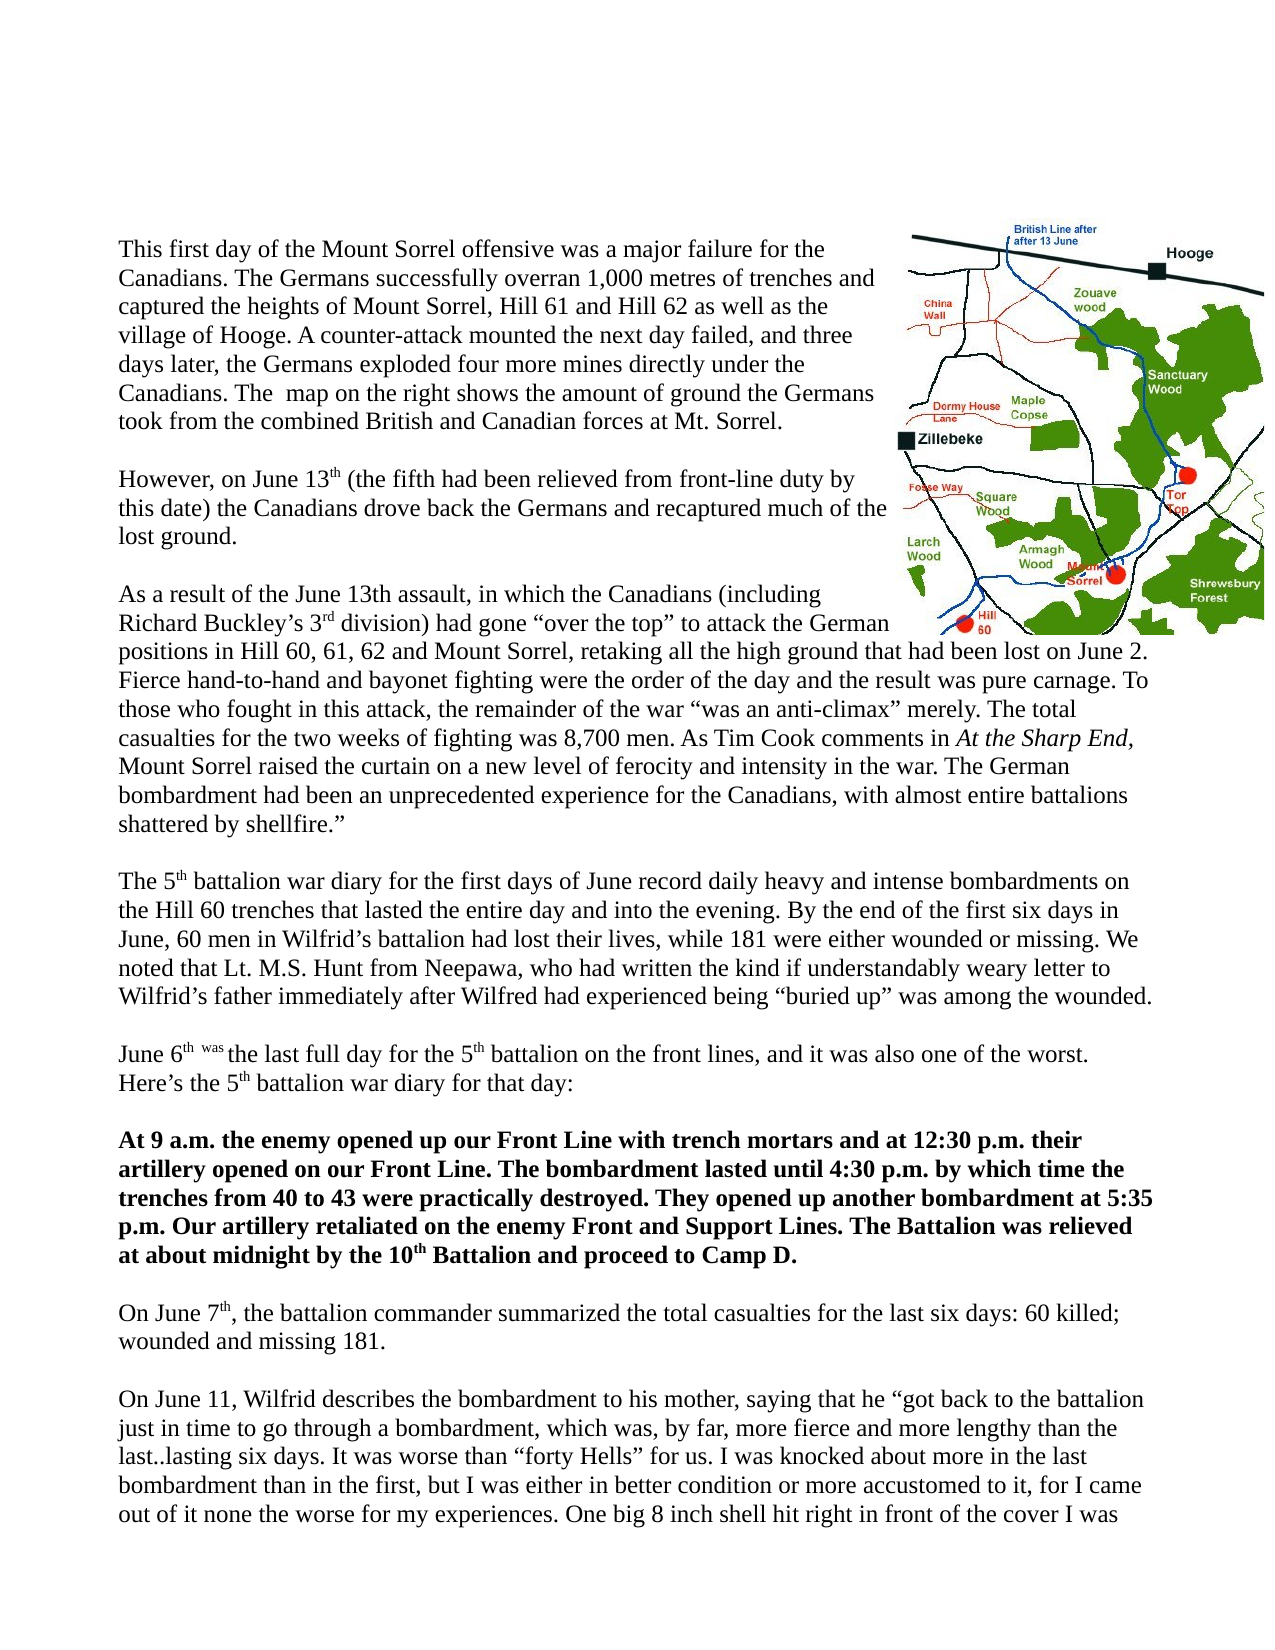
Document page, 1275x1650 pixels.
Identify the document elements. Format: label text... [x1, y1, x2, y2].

text As a result of the June 13th assault, in which the Canadians (including Richard Buckley’s 3rd division) had gone “over the top” to attack the German positions in Hill 60, 61, 62 and Mount Sorrel, retaking all the high ground that had been lost on June 2. Fierce hand-to-hand and bayonet fighting were the order of the day and the result was pure carnage. To those who fought in this attack, the remainder of the war “was an anti-climax” merely. The total casualties for the two weeks of fighting was 8,700 men. As Tim Cook comments in At the Sharp End, Mount Sorrel raised the curtain on a new level of ferocity and intensity in the war. The German bombardment had been an unprecedented experience for the Canadians, with almost entire battalions shattered by shellfire.” [118, 579, 1157, 838]
text At 9 a.m. the enemy opened up our Front Line with trench mortars and at 12:30 p.m. their artillery opened on our Front Line. The bombardment lasted until 4:30 p.m. by which time the trenches from 40 to 43 were practically destroyed. They opened up another bombardment at 5:35 p.m. Our artillery retaliated on the enemy Front and Support Lines. The Battalion was relieved at about midnight by the 10th Battalion and proceed to Camp D. [118, 1125, 1157, 1269]
picture [895, 218, 1265, 635]
text On June 7th, the battalion commander summarized the total casualties for the last six days: 60 killed; wounded and missing 181. [118, 1298, 1157, 1355]
text June 6th was the last full day for the 5th battalion on the front lines, and it was also one of the worst. Here’s the 5th battalion war diary for that day: [118, 1039, 1157, 1096]
text However, on June 13th (the fifth had been relieved from front-line duty by this date) the Canadians drove back the Germans and recaptured much of the lost ground. [118, 464, 895, 550]
text On June 11, Wilfrid describes the bombardment to his mother, saying that he “got back to the battalion just in time to go through a bombardment, which was, by far, more fierce and more lengthy than the last..lasting six days. It was worse than “forty Hells” for us. I was knocked about more in the last bombardment than in the first, but I was either in better condition or more accustomed to it, for I came out of it none the worse for my experiences. One big 8 inch shell hit right in front of the cover I was [118, 1384, 1157, 1528]
text The 5th battalion war diary for the first days of June record daily heavy and intense bombardments on the Hill 60 trenches that lasted the entire day and into the evening. By the end of the first six days in June, 60 men in Wilfrid’s battalion had lost their lives, while 181 were either wounded or missing. We noted that Lt. M.S. Hunt from Neepawa, who had written the kind if understandably weary letter to Wilfrid’s father immediately after Wilfred had experienced being “buried up” was among the wounded. [118, 866, 1157, 1010]
text This first day of the Mount Sorrel offensive was a major failure for the Canadians. The Germans successfully overran 1,000 metres of trenches and captured the heights of Mount Sorrel, Hill 61 and Hill 62 as well as the village of Hooge. A counter-attack mounted the next day failed, and three days later, the Germans exploded four more mines directly under the Canadians. The map on the right shows the amount of ground the Germans took from the combined British and Canadian forces at Mt. Sorrel. [118, 234, 895, 435]
